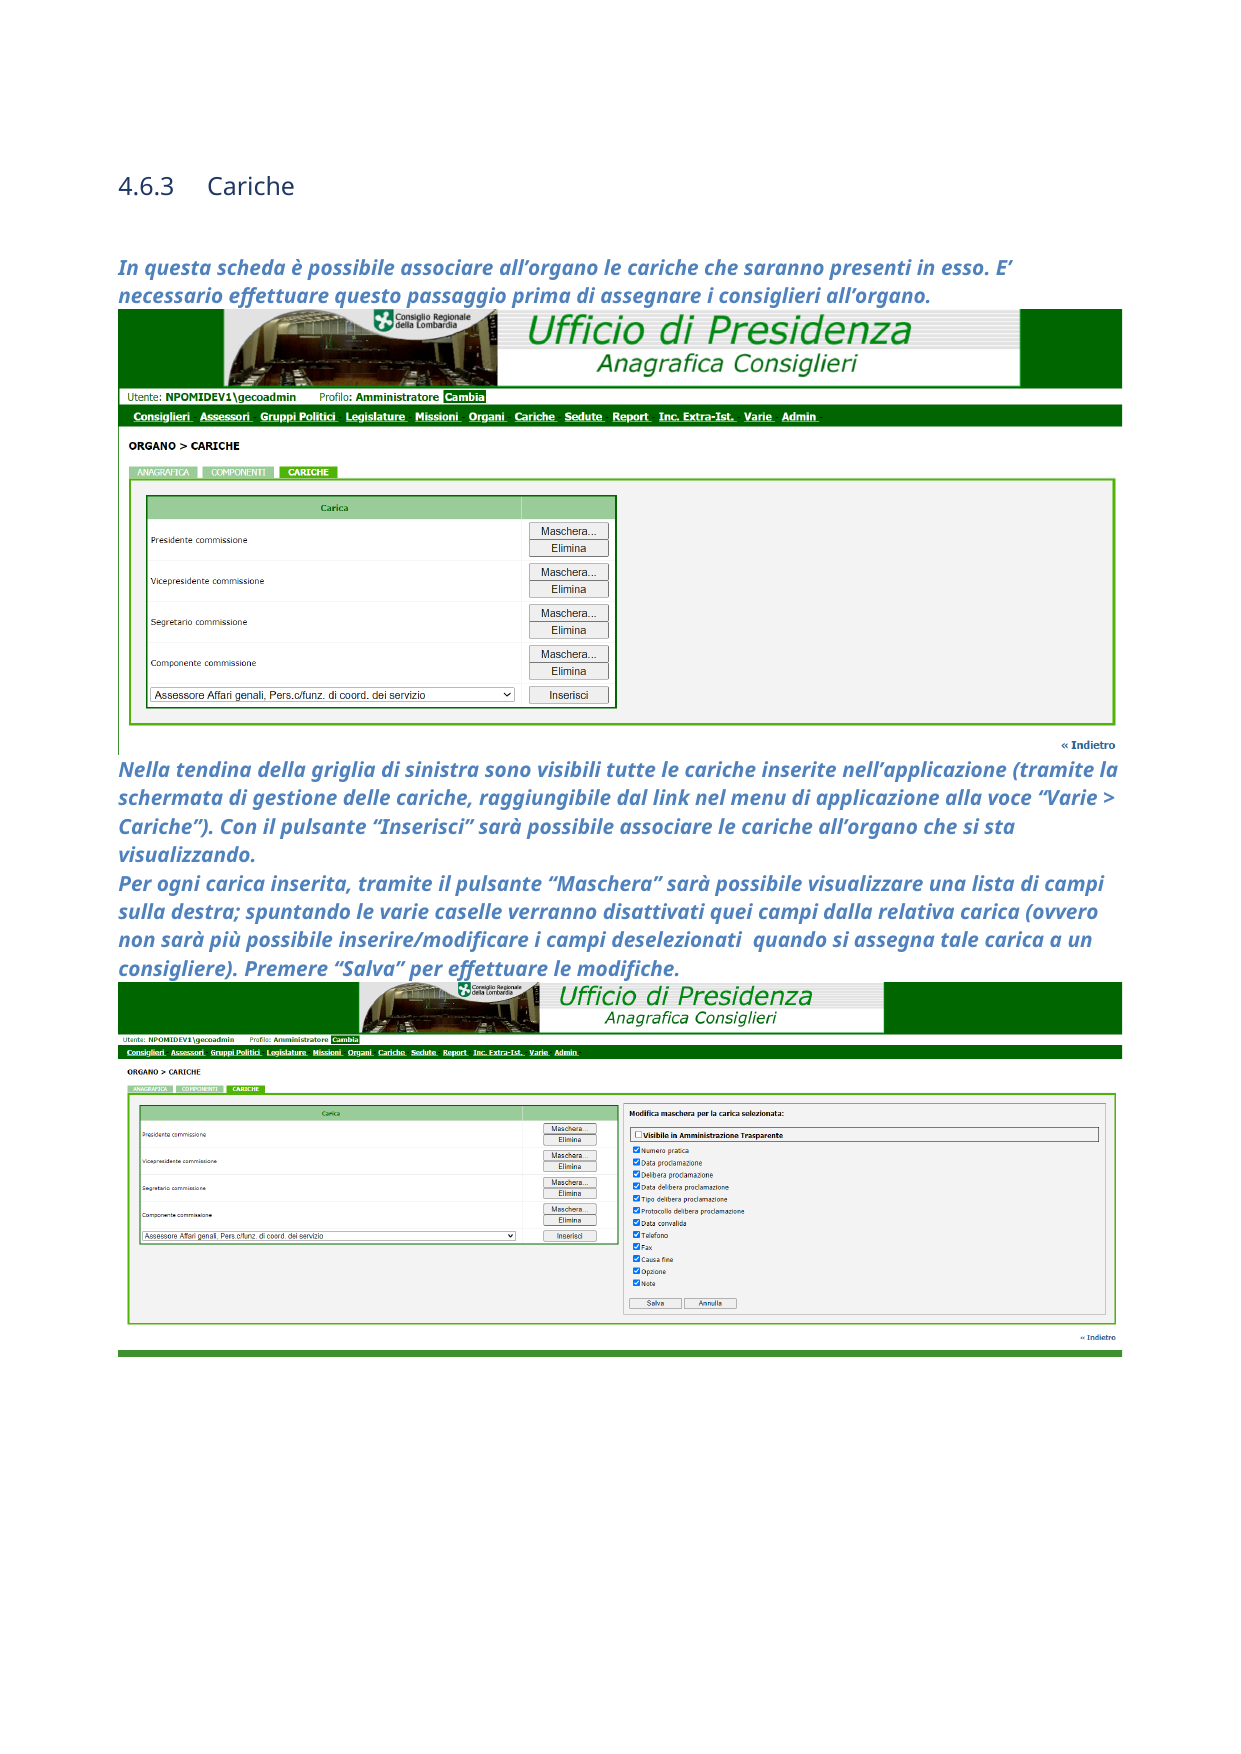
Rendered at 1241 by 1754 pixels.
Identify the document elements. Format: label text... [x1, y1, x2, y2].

text In questa scheda è possibile associare all’organo le cariche che saranno presenti in esso. E’ necessario effettuare questo passaggio prima di assegnare i consiglieri all’organo. [118, 253, 1122, 309]
text Nella tendina della griglia di sinistra sono visibili tutte le cariche inserite nell’applicazione (tramite la schermata di gestione delle cariche, raggiungibile dal link nel menu di applicazione alla voce “Varie > Cariche”). Con il pulsante “Inserisci” sarà possibile associare le cariche all’organo che si sta visualizzando. [118, 755, 1122, 869]
list Cariche [118, 168, 1122, 202]
text Per ogni carica inserita, tramite il pulsante “Maschera” sarà possibile visualizzare una lista di campi sulla destra; spuntando le varie caselle verranno disattivati quei campi dalla relativa carica (ovvero non sarà più possibile inserire/modificare i campi deselezionati quando si assegna tale carica a un consigliere). Premere “Salva” per effettuare le modifiche. [118, 869, 1122, 982]
